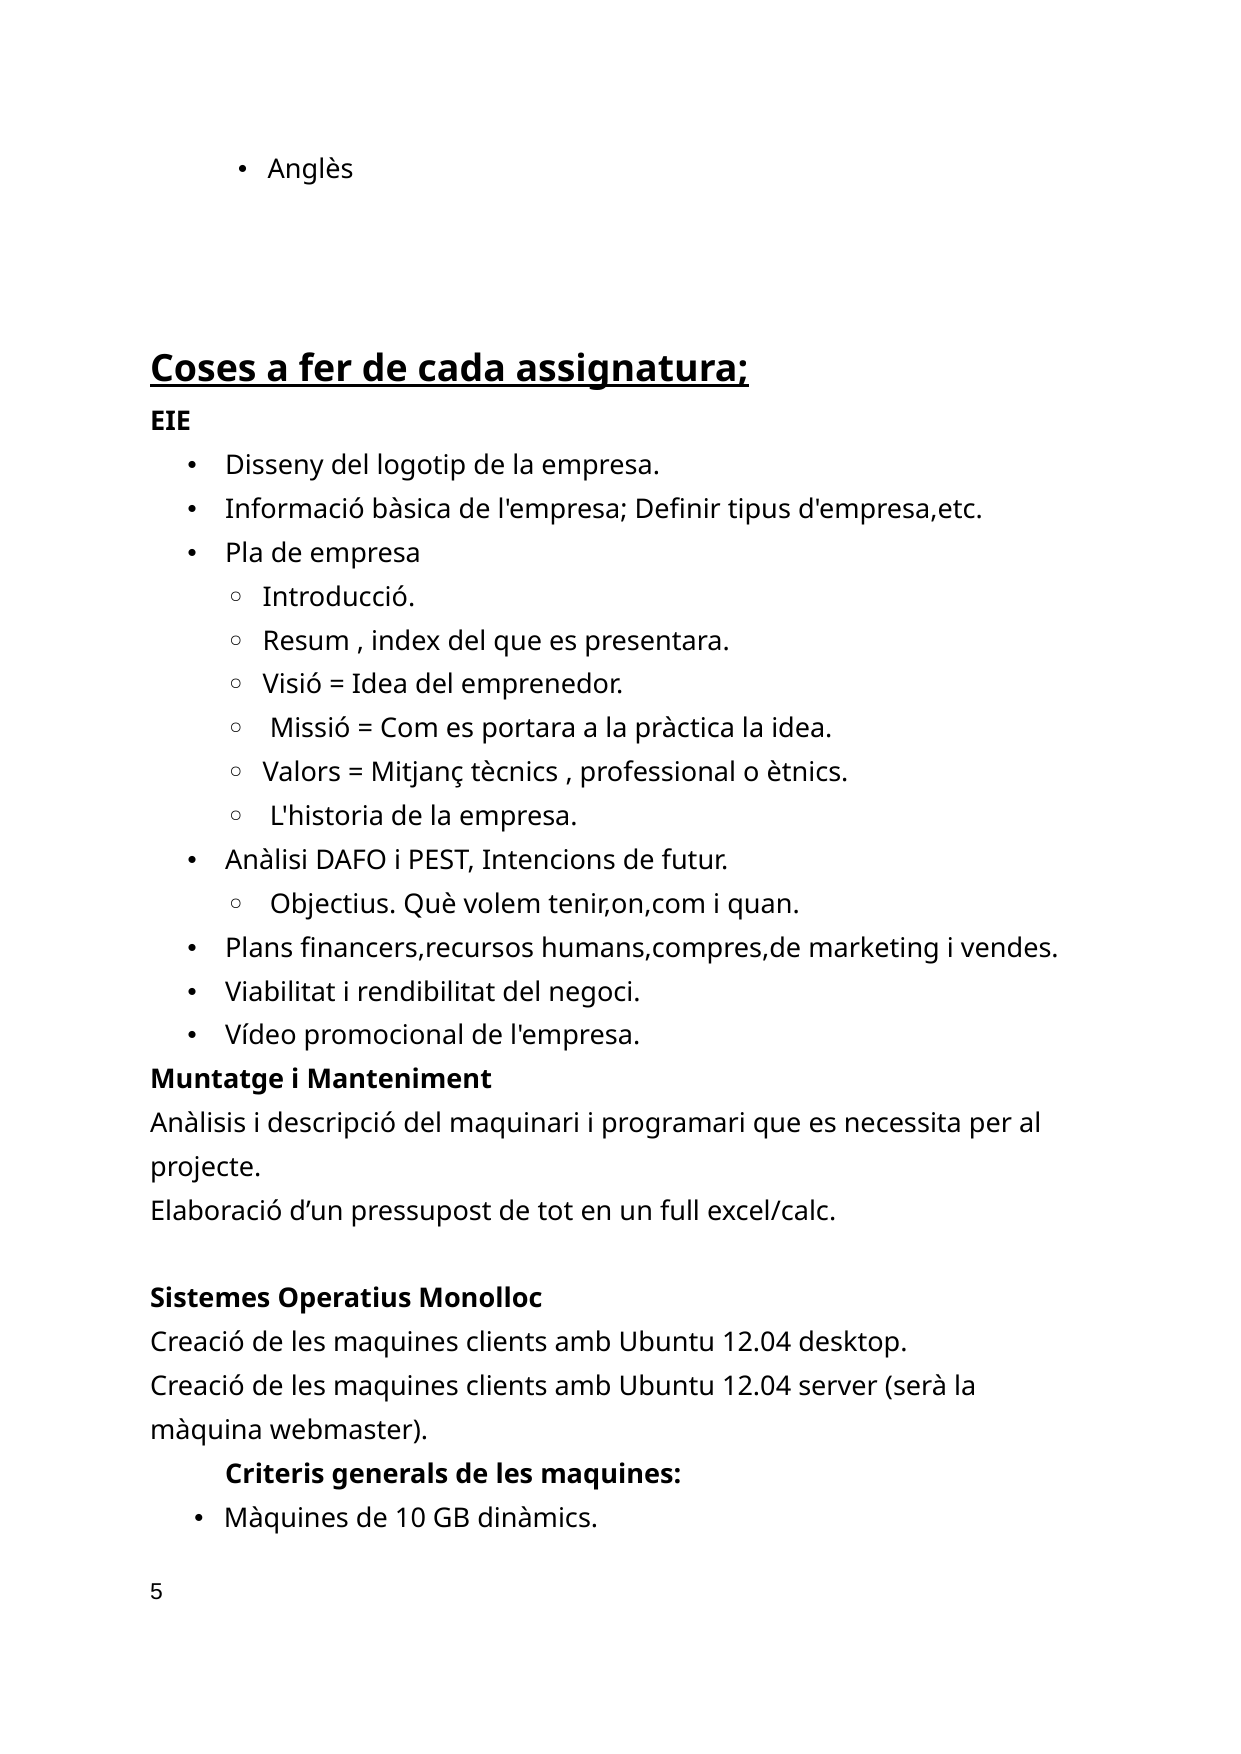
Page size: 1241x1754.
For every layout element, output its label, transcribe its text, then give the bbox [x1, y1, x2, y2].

list Missió = Com es portara a la pràctica la idea. [225, 709, 1090, 746]
list Valors = Mitjanç tècnics , professional o ètnics. [225, 753, 1090, 789]
list Viabilitat i rendibilitat del negoci. [187, 972, 1090, 1009]
list Informació bàsica de l'empresa; Definir tipus d'empresa,etc. [187, 489, 1090, 526]
list L'historia de la empresa. [225, 797, 1090, 833]
list Màquines de 10 GB dinàmics. [194, 1498, 1090, 1535]
list Anàlisi DAFO i PEST, Intencions de futur. [187, 840, 1090, 877]
text Creació de les maquines clients amb Ubuntu 12.04 server (serà la màquina webmaster). [150, 1367, 1090, 1447]
text Muntatge i Manteniment [150, 1060, 1090, 1097]
text Anàlisis i descripció del maquinari i programari que es necessita per al projecte. [150, 1103, 1090, 1184]
text Creació de les maquines clients amb Ubuntu 12.04 desktop. [150, 1323, 1090, 1360]
list Plans financers,recursos humans,compres,de marketing i vendes. [187, 928, 1090, 965]
list Objectius. Què volem tenir,on,com i quan. [225, 884, 1090, 921]
list Pla de empresa [187, 533, 1090, 570]
list Resum , index del que es presentara. [225, 621, 1090, 658]
text EIE [150, 402, 1090, 439]
text Sistemes Operatius Monolloc [150, 1279, 1090, 1316]
list Anglès [238, 150, 1090, 187]
list Disseny del logotip de la empresa. [187, 446, 1090, 483]
list Visió = Idea del emprenedor. [225, 665, 1090, 702]
list Vídeo promocional de l'empresa. [187, 1016, 1090, 1053]
list Introducció. [225, 577, 1090, 614]
text Elaboració d’un pressupost de tot en un full excel/calc. [150, 1191, 1090, 1228]
text Coses a fer de cada assignatura; [150, 341, 1090, 392]
text Criteris generals de les maquines: [150, 1454, 1090, 1491]
